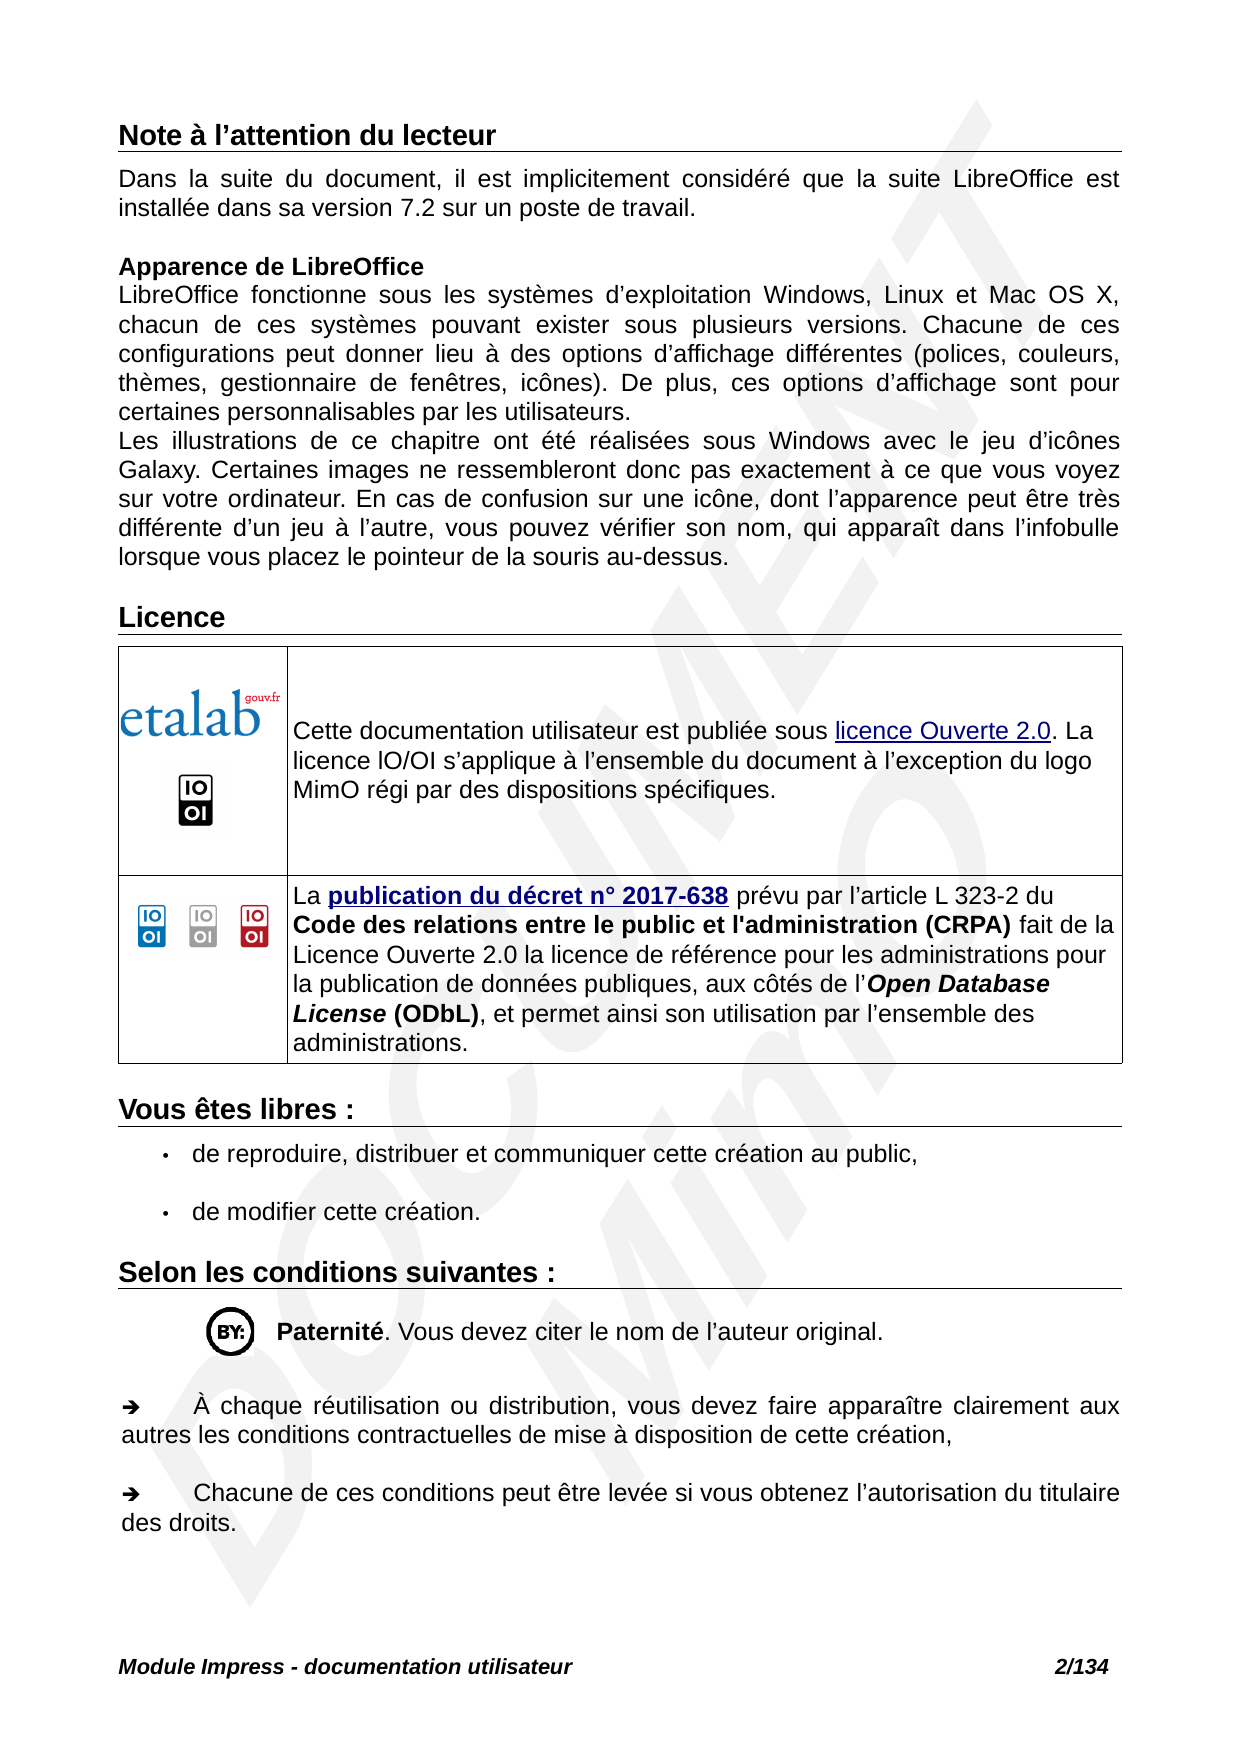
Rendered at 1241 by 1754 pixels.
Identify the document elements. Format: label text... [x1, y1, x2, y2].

text Les illustrations de ce chapitre ont été réalisées sous Windows avec le jeu d’icônes Galaxy. Certaines images ne ressembleront donc pas exactement à ce que vous voyez sur votre ordinateur. En cas de confusion sur une icône, dont l’apparence peut être très différente d’un jeu à l’autre, vous pouvez vérifier son nom, qui apparaît dans l’infobulle lorsque vous placez le pointeur de la souris au-dessus. [118, 426, 1122, 571]
text Apparence de LibreOffice [118, 251, 1122, 280]
table_header [119, 647, 287, 875]
table_header [200, 1301, 270, 1362]
text Dans la suite du document, il est implicitement considéré que la suite LibreOffice est installée dans sa version 7.2 sur un poste de travail. [118, 164, 1122, 222]
text Licence [118, 600, 1122, 634]
text LibreOffice fonctionne sous les systèmes d’exploitation Windows, Linux et Mac OS X, chacun de ces systèmes pouvant exister sous plusieurs versions. Chacune de ces configurations peut donner lieu à des options d’affichage différentes (polices, couleurs, thèmes, gestionnaire de fenêtres, icônes). De plus, ces options d’affichage sont pour certaines personnalisables par les utilisateurs. [118, 280, 1122, 426]
picture [126, 893, 280, 959]
picture [120, 661, 280, 840]
text Vous êtes libres : [118, 1092, 1122, 1126]
list À chaque réutilisation ou distribution, vous devez faire apparaître clairement aux autres les conditions contractuelles de mise à disposition de cette création, [121, 1391, 1122, 1449]
table_cell [119, 876, 287, 1063]
list de reproduire, distribuer et communiquer cette création au public, [162, 1138, 1122, 1167]
picture [206, 1307, 255, 1356]
list Chacune de ces conditions peut être levée si vous obtenez l’autorisation du titulaire des droits. [121, 1478, 1122, 1536]
text Selon les conditions suivantes : [118, 1255, 1122, 1288]
list de modifier cette création. [162, 1197, 1122, 1226]
table_cell La publication du décret n° 2017-638 prévu par l’article L 323-2 du Code des relations entre le public et l'administration (CRPA) fait de la Licence Ouverte 2.0 la licence de référence pour les administrations pour la publication de données publiques, aux côtés de l’Open Database License (ODbL), et permet ainsi son utilisation par l’ensemble des administrations. [288, 876, 1122, 1063]
table_header Cette documentation utilisateur est publiée sous licence Ouverte 2.0. La licence lO/OI s’applique à l’ensemble du document à l’exception du logo MimO régi par des dispositions spécifiques. [288, 647, 1122, 875]
text Note à l’attention du lecteur [118, 118, 1122, 151]
table_header Paternité. Vous devez citer le nom de l’auteur original. [270, 1301, 1120, 1362]
